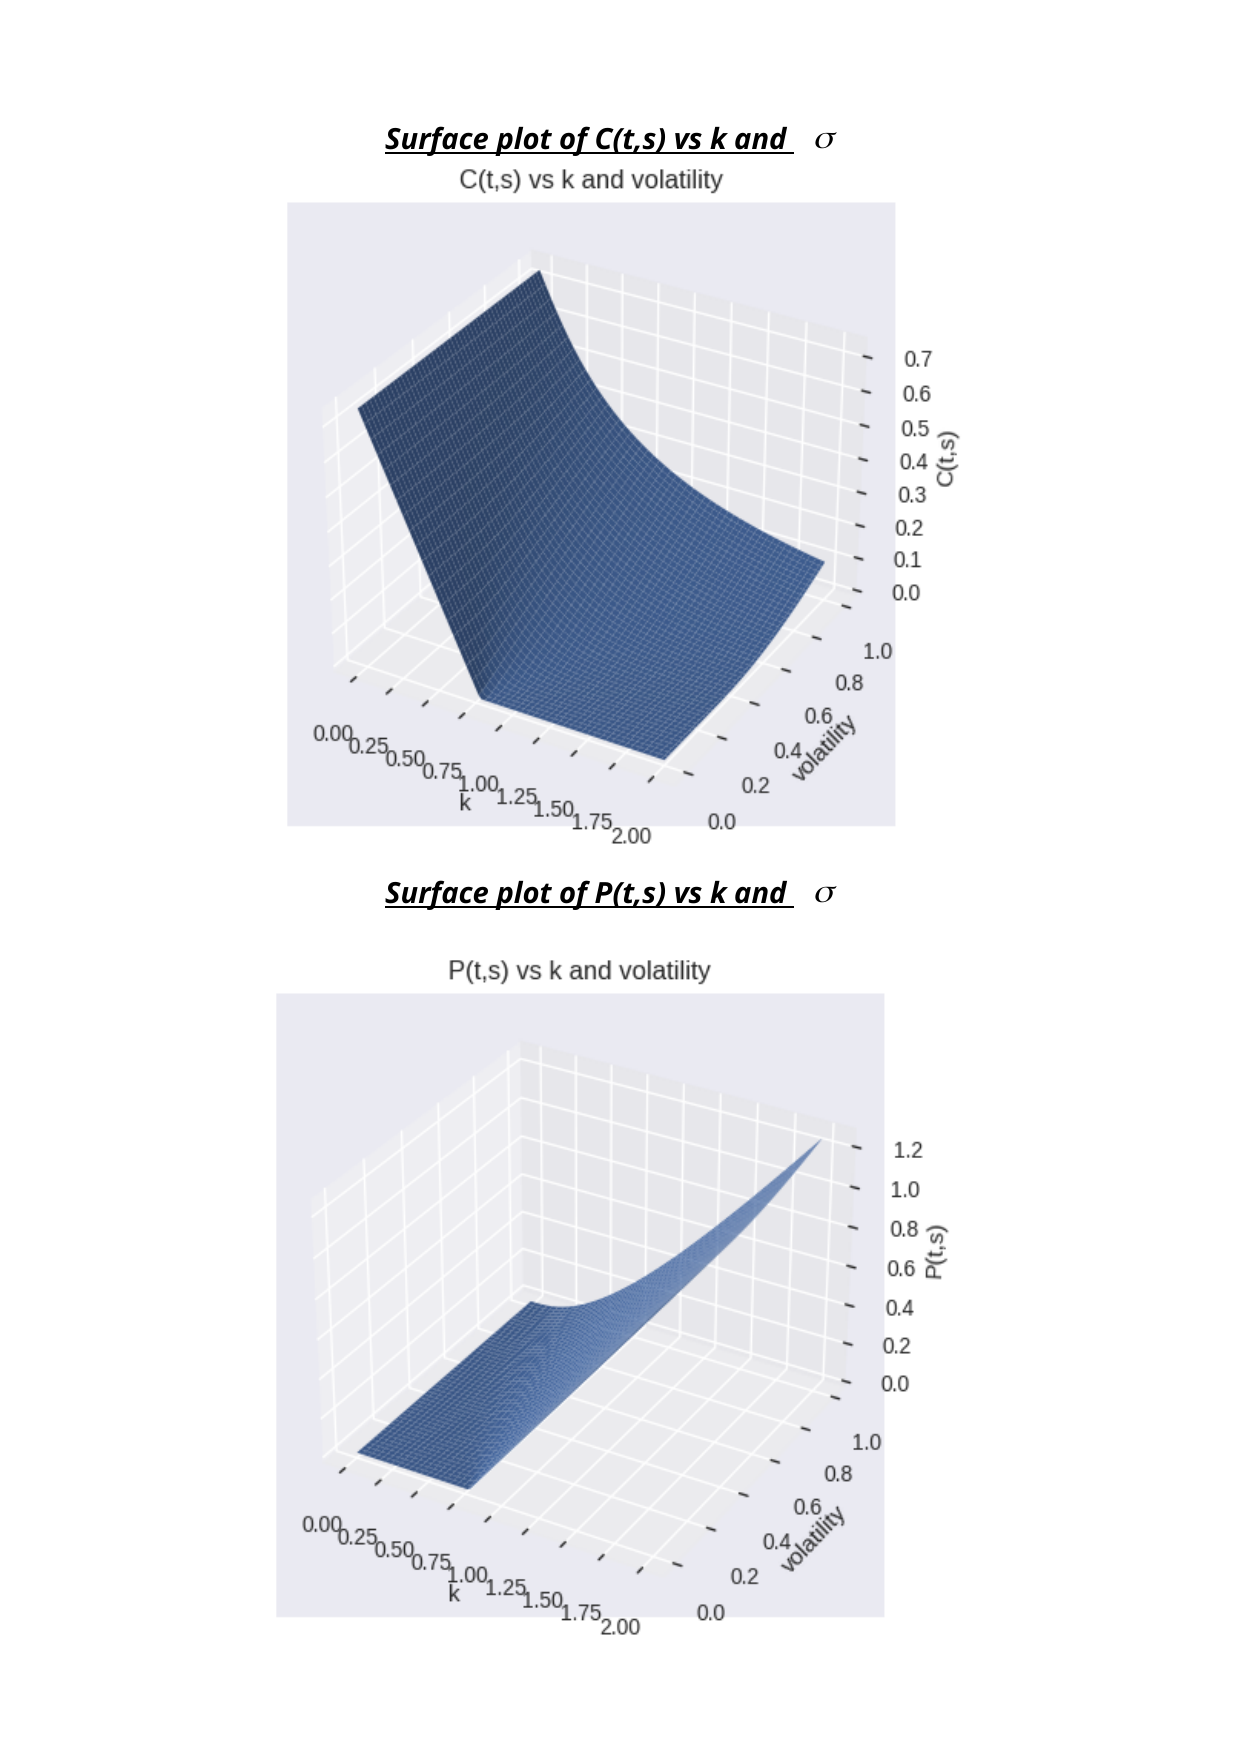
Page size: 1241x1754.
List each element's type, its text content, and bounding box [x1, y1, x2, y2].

text Surface plot of P(t,s) vs k and [118, 872, 1122, 912]
picture [252, 949, 966, 1649]
text Surface plot of C(t,s) vs k and [118, 118, 1122, 158]
picture [263, 157, 977, 858]
